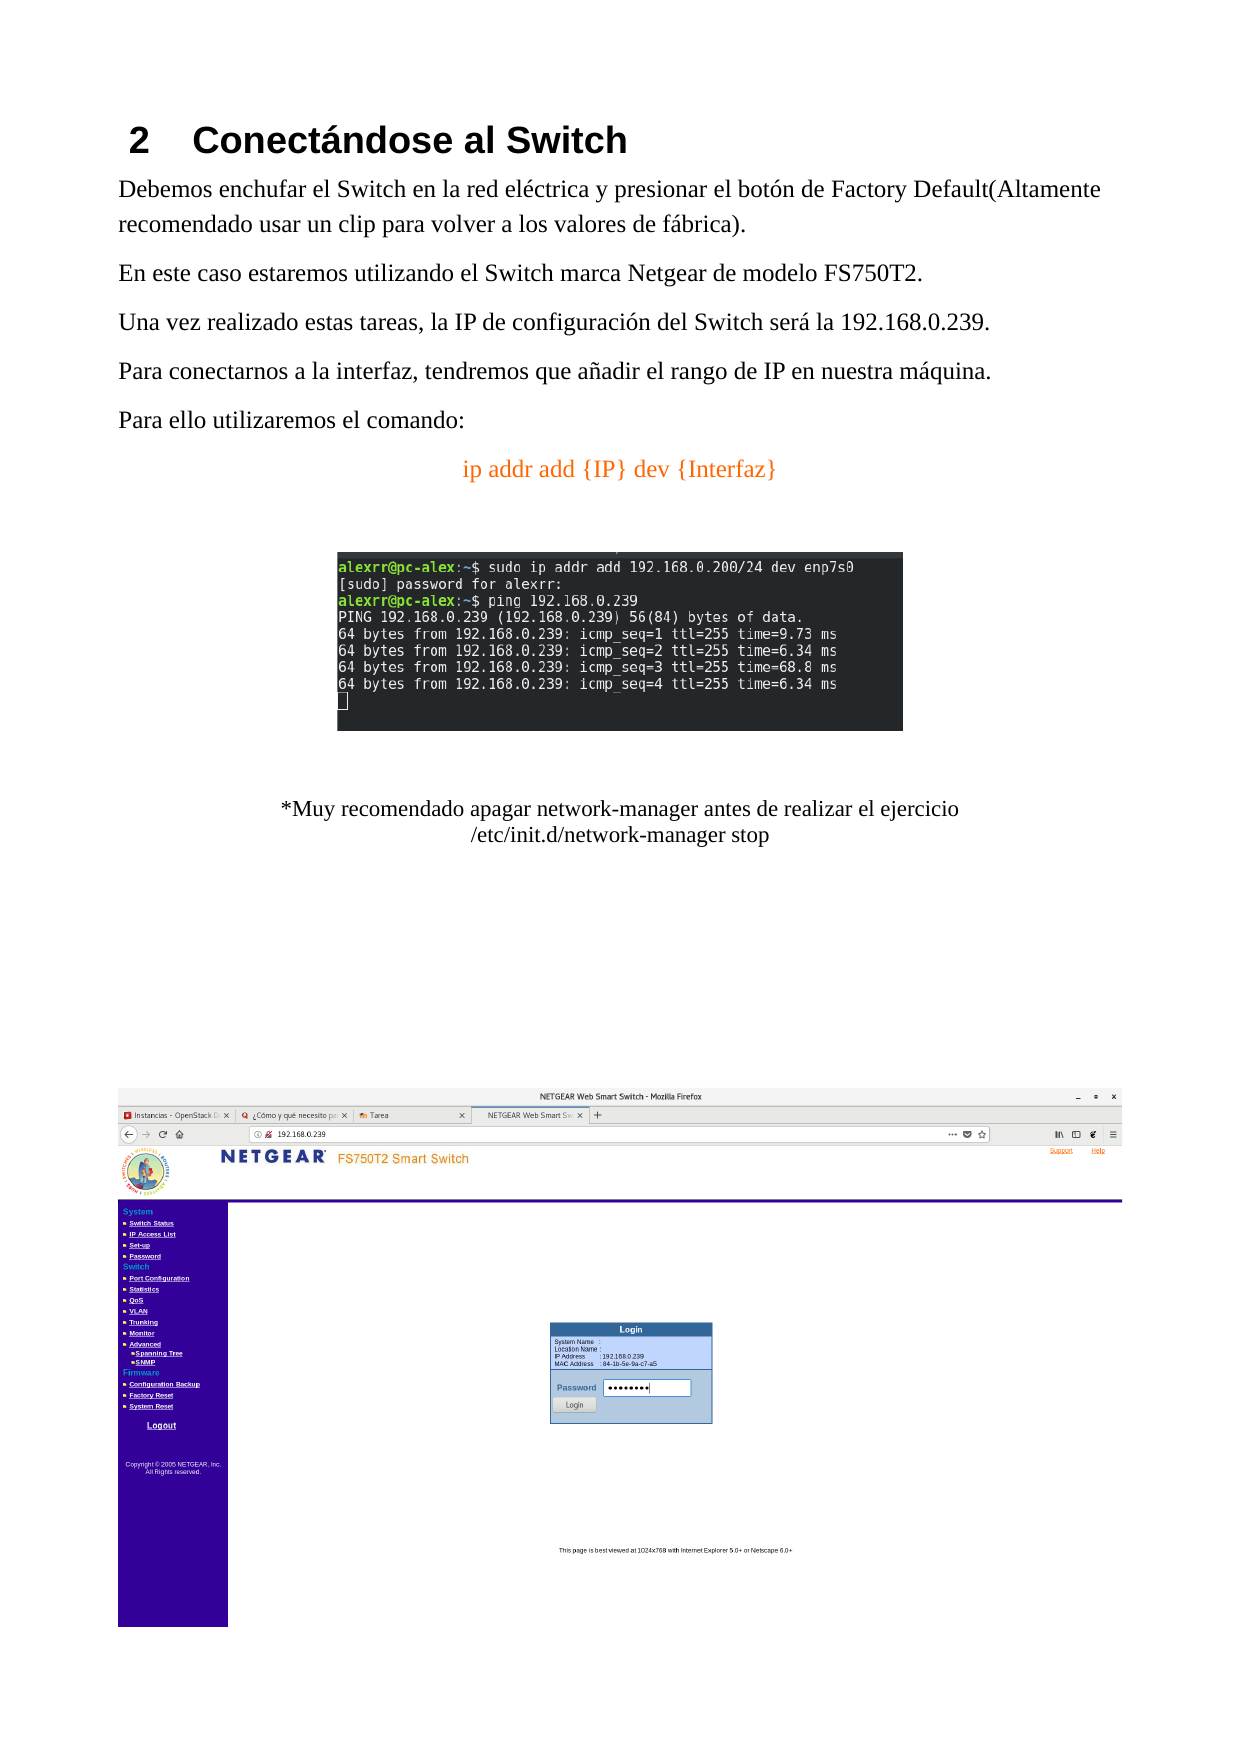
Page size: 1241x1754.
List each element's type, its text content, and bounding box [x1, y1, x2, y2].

picture [118, 1087, 1123, 1627]
text En este caso estaremos utilizando el Switch marca Netgear de modelo FS750T2. [118, 258, 1122, 287]
text Debemos enchufar el Switch en la red eléctrica y presionar el botón de Factory Default(Altamente recomendado usar un clip para volver a los valores de fábrica). [118, 174, 1122, 237]
text Para conectarnos a la interfaz, tendremos que añadir el rango de IP en nuestra máquina. [118, 356, 1122, 385]
text ip addr add {IP} dev {Interfaz} [118, 454, 1122, 483]
text Para ello utilizaremos el comando: [118, 405, 1122, 434]
text /etc/init.d/network-manager stop [118, 822, 1122, 848]
text Una vez realizado estas tareas, la IP de configuración del Switch será la 192.168.0.239. [118, 307, 1122, 336]
subtitle Conectándose al Switch [118, 118, 1122, 162]
text *Muy recomendado apagar network-manager antes de realizar el ejercicio [118, 795, 1122, 822]
